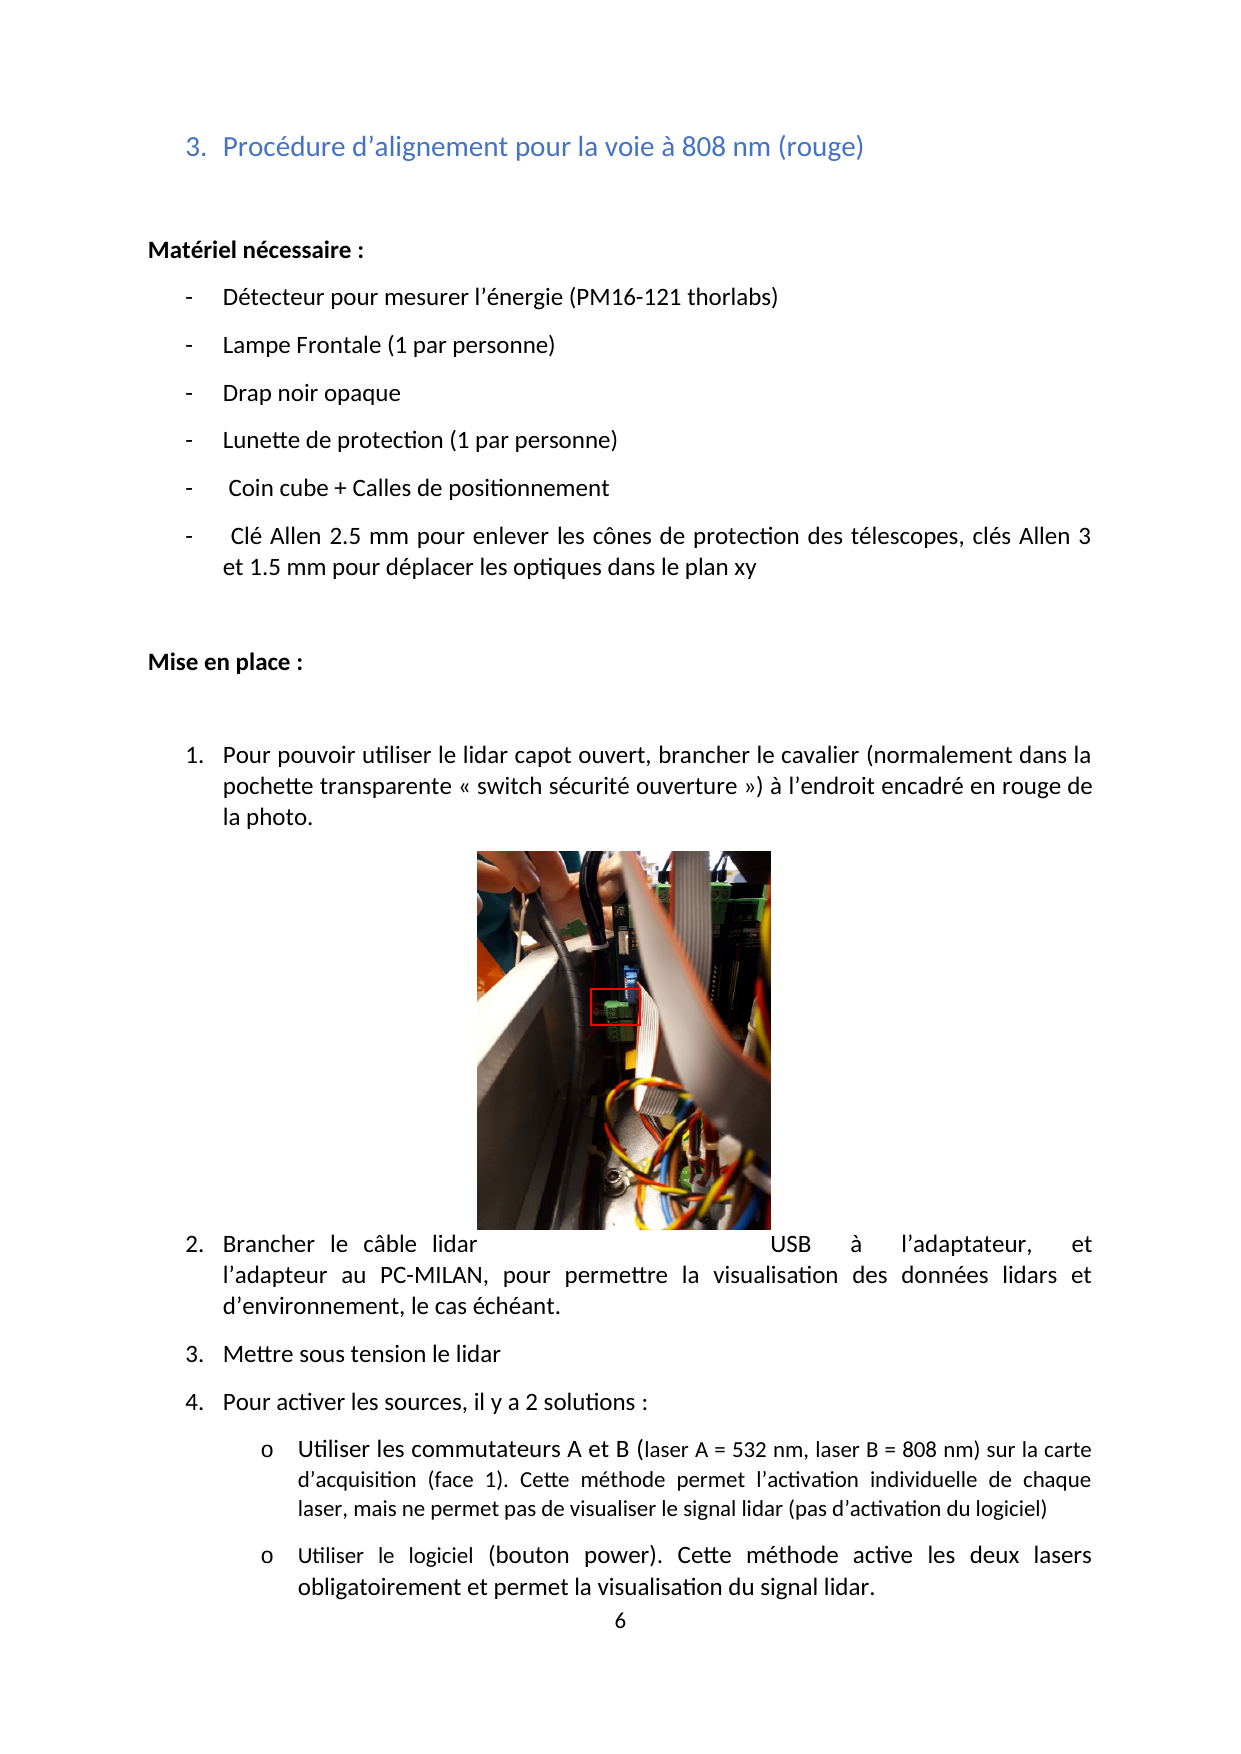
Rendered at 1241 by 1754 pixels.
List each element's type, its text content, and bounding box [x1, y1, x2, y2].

list Mettre sous tension le lidar [185, 1338, 1093, 1369]
list Clé Allen 2.5 mm pour enlever les cônes de protection des télescopes, clés Allen 3 et 1.5 mm pour déplacer les optiques dans le plan xy [185, 520, 1093, 582]
list Procédure d’alignement pour la voie à 808 nm (rouge) [185, 128, 1093, 163]
list Drap noir opaque [185, 377, 1093, 407]
list Pour activer les sources, il y a 2 solutions : [185, 1386, 1093, 1416]
list Utiliser les commutateurs A et B (laser A = 532 nm, laser B = 808 nm) sur la carte d’acquisition (face 1). Cette méthode permet l’activation individuelle de chaque laser, mais ne permet pas de visualiser le signal lidar (pas d’activation du logiciel) [260, 1433, 1093, 1522]
list Brancher le câble lidar USB à l’adaptateur, et l’adapteur au PC-MILAN, pour permettre la visualisation des données lidars et d’environnement, le cas échéant. [185, 1228, 1093, 1321]
text Matériel nécessaire : [148, 234, 1093, 264]
text Mise en place : [148, 646, 1093, 677]
list Lunette de protection (1 par personne) [185, 424, 1093, 455]
list Lampe Frontale (1 par personne) [185, 329, 1093, 360]
list Détecteur pour mesurer l’énergie (PM16-121 thorlabs) [185, 281, 1093, 312]
list Utiliser le logiciel (bouton power). Cette méthode active les deux lasers obligatoirement et permet la visualisation du signal lidar. [260, 1539, 1093, 1601]
list Pour pouvoir utiliser le lidar capot ouvert, brancher le cavalier (normalement dans la pochette transparente « switch sécurité ouverture ») à l’endroit encadré en rouge de la photo. [185, 739, 1093, 832]
list Coin cube + Calles de positionnement [185, 472, 1093, 503]
